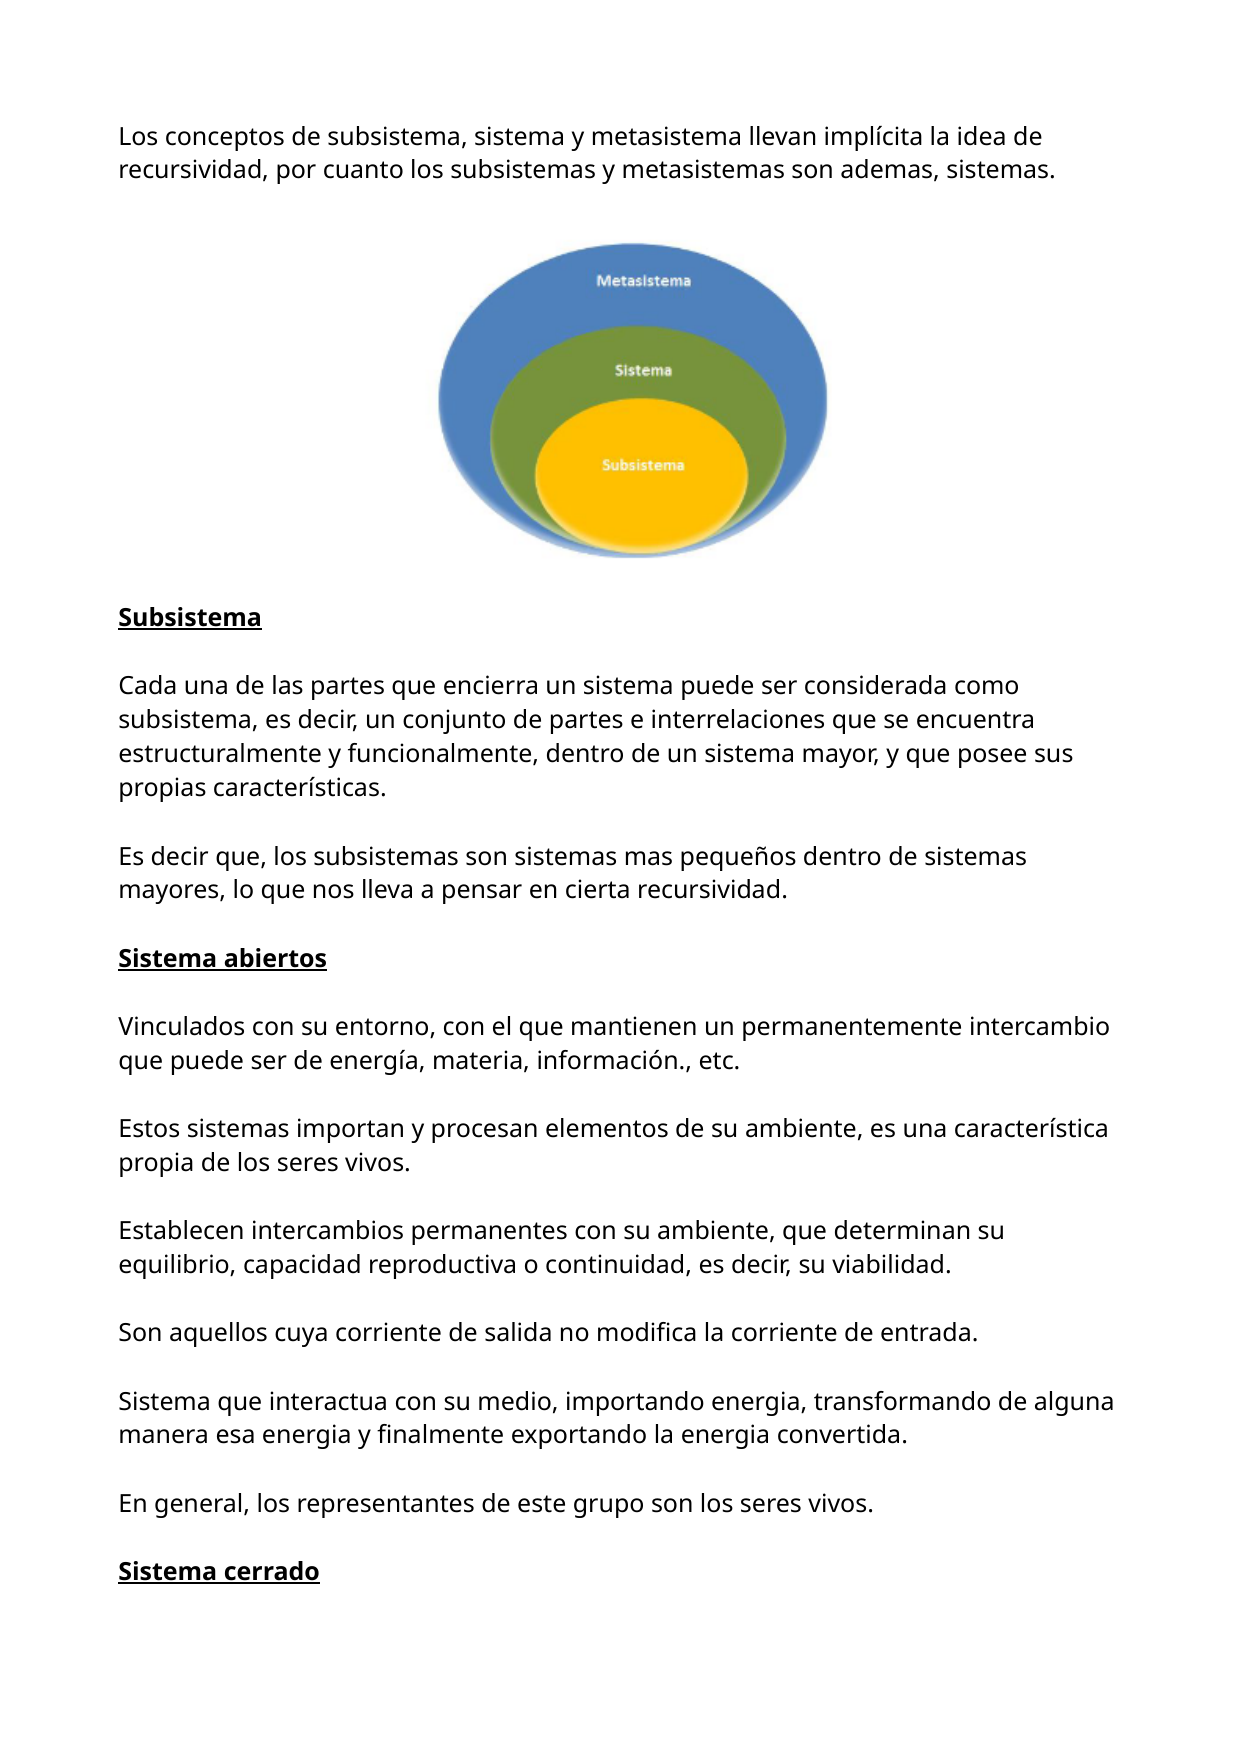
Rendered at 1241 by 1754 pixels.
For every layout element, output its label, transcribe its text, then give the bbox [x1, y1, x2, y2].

text Vinculados con su entorno, con el que mantienen un permanentemente intercambio que puede ser de energía, materia, información., etc. [118, 1008, 1122, 1077]
text Son aquellos cuya corriente de salida no modifica la corriente de entrada. [118, 1315, 1122, 1349]
text Estos sistemas importan y procesan elementos de su ambiente, es una característica propia de los seres vivos. [118, 1111, 1122, 1179]
picture [406, 220, 835, 566]
text Establecen intercambios permanentes con su ambiente, que determinan su equilibrio, capacidad reproductiva o continuidad, es decir, su viabilidad. [118, 1213, 1122, 1281]
text Subsistema [118, 600, 1122, 634]
text Sistema cerrado [118, 1553, 1122, 1587]
text Sistema que interactua con su medio, importando energia, transformando de alguna manera esa energia y finalmente exportando la energia convertida. [118, 1383, 1122, 1451]
text Los conceptos de subsistema, sistema y metasistema llevan implícita la idea de recursividad, por cuanto los subsistemas y metasistemas son ademas, sistemas. [118, 118, 1122, 186]
text En general, los representantes de este grupo son los seres vivos. [118, 1485, 1122, 1519]
text Cada una de las partes que encierra un sistema puede ser considerada como subsistema, es decir, un conjunto de partes e interrelaciones que se encuentra estructuralmente y funcionalmente, dentro de un sistema mayor, y que posee sus propias características. [118, 668, 1122, 804]
text Es decir que, los subsistemas son sistemas mas pequeños dentro de sistemas mayores, lo que nos lleva a pensar en cierta recursividad. [118, 838, 1122, 906]
text Sistema abiertos [118, 940, 1122, 974]
